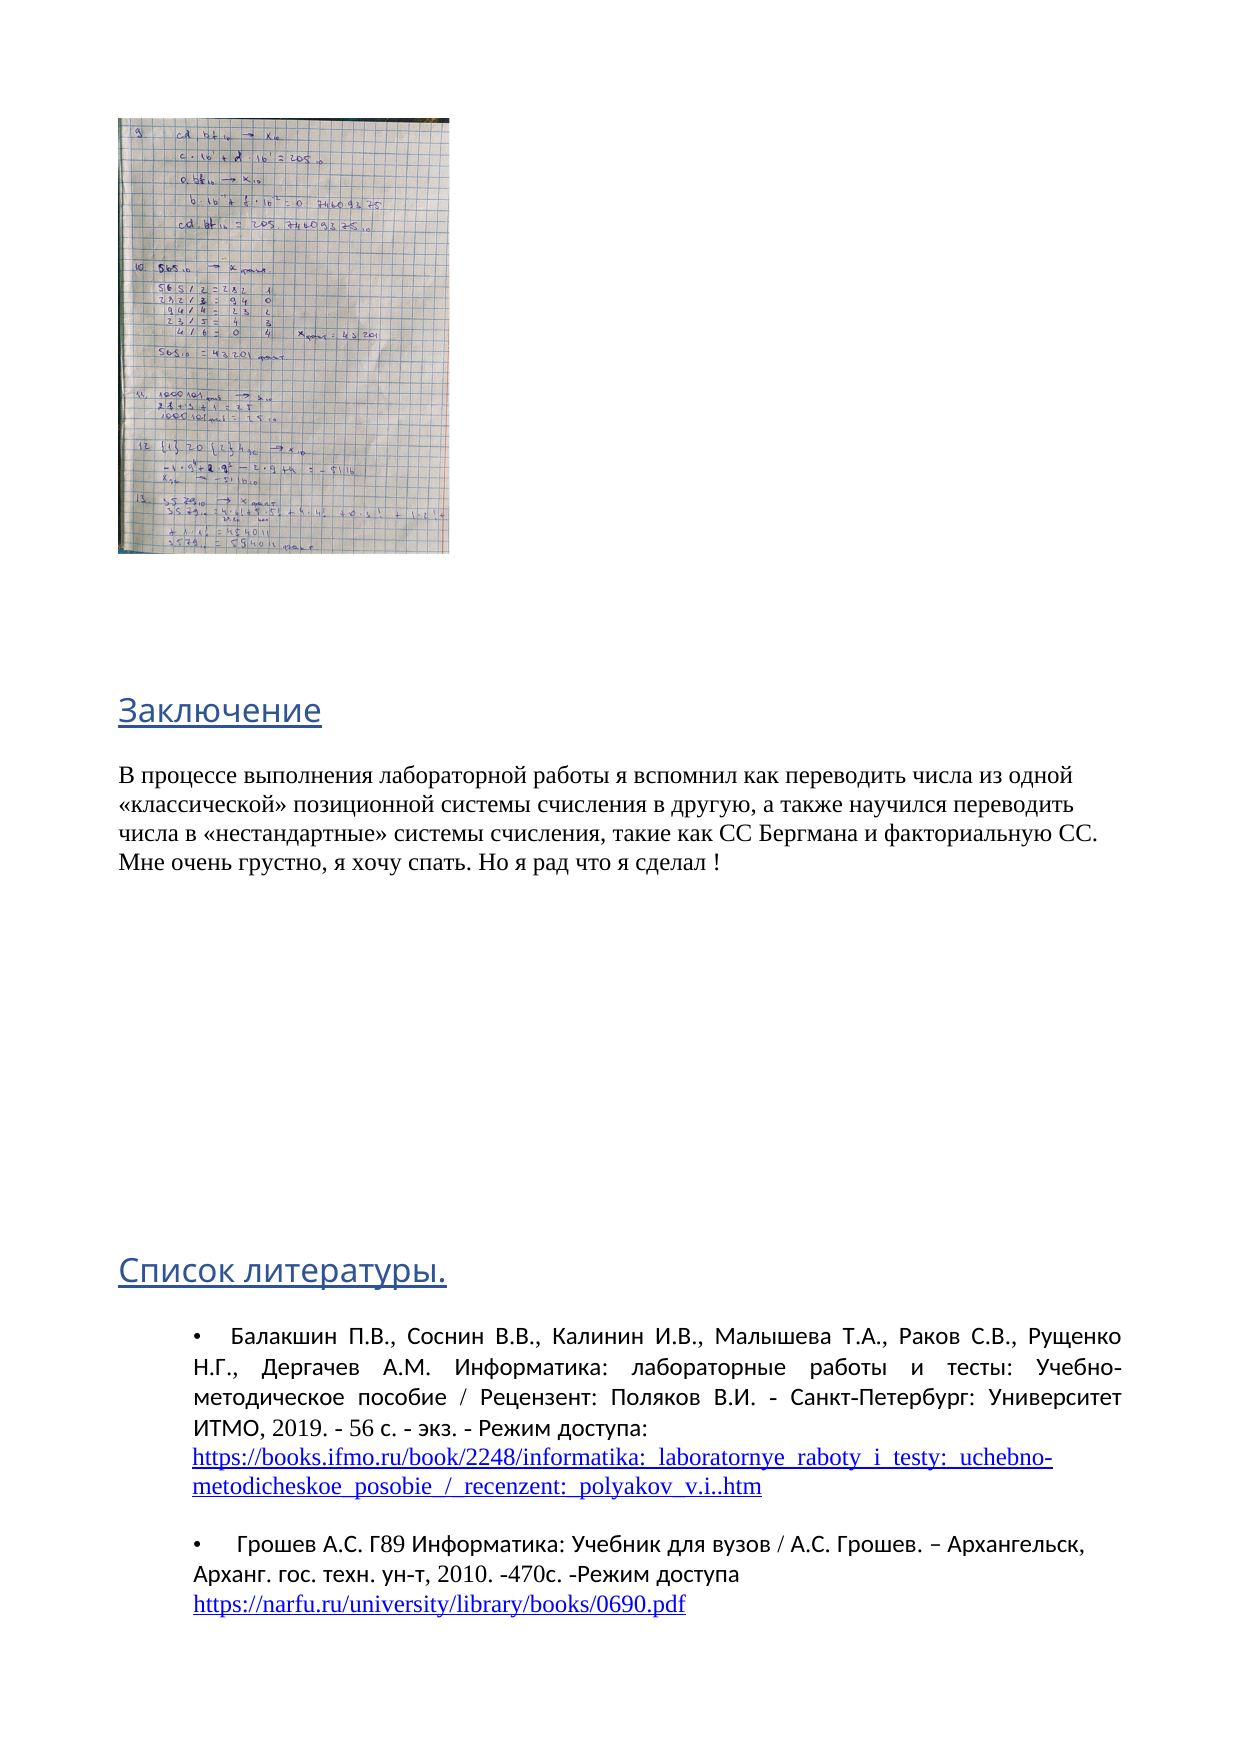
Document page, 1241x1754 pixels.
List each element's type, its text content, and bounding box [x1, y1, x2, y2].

list Грошев А.С. Г89 Информатика: Учебник для вузов / А.С. Грошев. – Архангельск, Арханг. гос. техн. ун-т, 2010. -470с. -Режим доступа https://narfu.ru/university/library/books/0690.pdf [156, 1528, 1122, 1618]
list Балакшин П.В., Соснин В.В., Калинин И.В., Малышева Т.А., Раков С.В., Рущенко Н.Г., Дергачев А.М. Информатика: лабораторные работы и тесты: Учебно-методическое пособие / Рецензент: Поляков В.И. - Санкт-Петербург: Университет ИТМО, 2019. - 56 с. - экз. - Режим доступа: [156, 1320, 1122, 1442]
text Список литературы. [118, 1247, 1122, 1292]
text В процессе выполнения лабораторной работы я вспомнил как переводить числа из одной «классической» позиционной системы счисления в другую, а также научился переводить числа в «нестандартные» системы счисления, такие как СС Бергмана и факториальную СС. Мне очень грустно, я хочу спать. Но я рад что я сделал ! [118, 761, 1122, 876]
text Заключение [118, 687, 1122, 733]
text https://books.ifmo.ru/book/2248/informatika:_laboratornye_raboty_i_testy:_uchebno-metodicheskoe_posobie_/_recenzent:_polyakov_v.i..htm [192, 1442, 1122, 1500]
